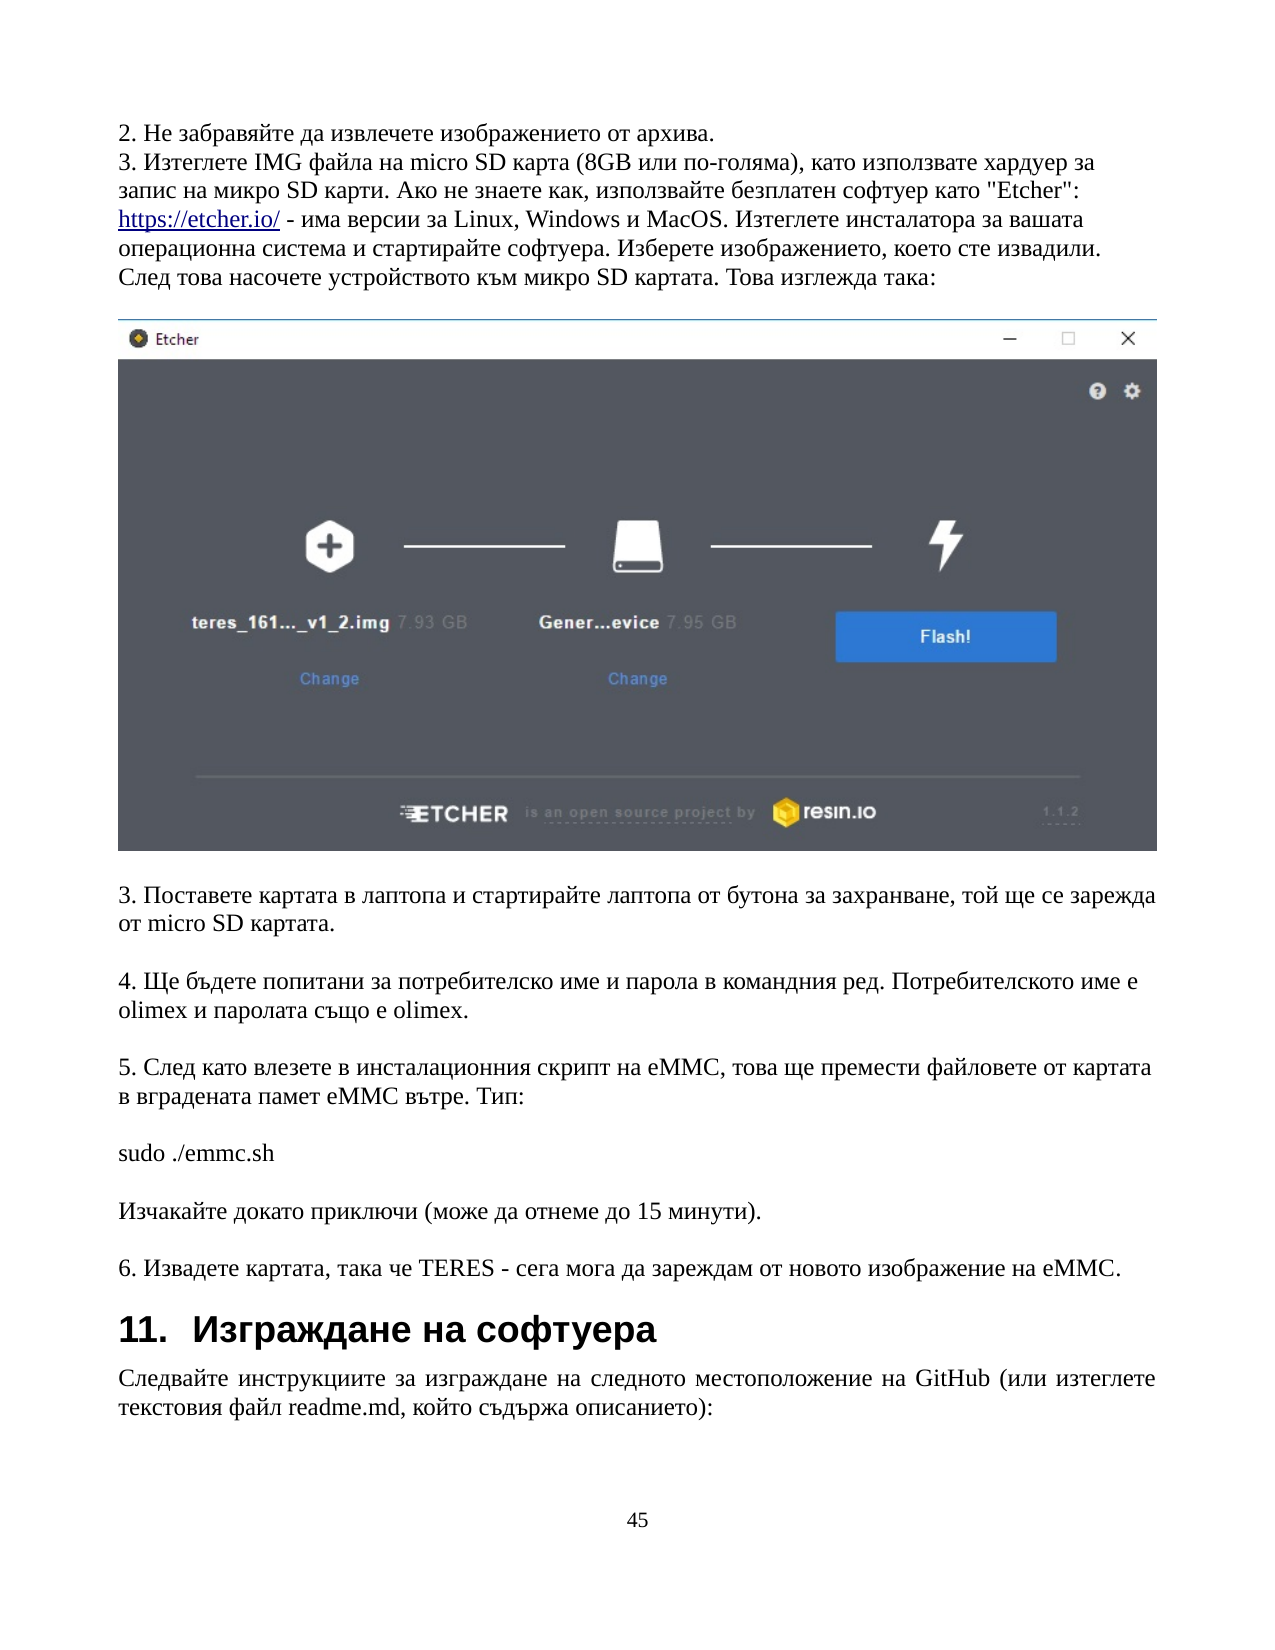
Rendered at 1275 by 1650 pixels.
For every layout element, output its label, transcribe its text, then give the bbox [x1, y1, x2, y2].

text 3. Поставете картата в лаптопа и стартирайте лаптопа от бутона за захранване, той ще се зарежда от micro SD картата. 4. Ще бъдете попитани за потребителско име и парола в командния ред. Потребителското име е olimex и паролата също е olimex. 5. След като влезете в инсталационния скрипт на eMMC, това ще премести файловете от картата в вградената памет eMMC вътре. Тип: sudo ./emmc.sh Изчакайте докато приключи (може да отнеме до 15 минути). 6. Извадете картата, така че TERES - сега мога да зареждам от новото изображение на eMMC. [118, 880, 1157, 1282]
subtitle Изграждане на софтуера [118, 1307, 1157, 1350]
text Следвайте инструкциите за изграждане на следното местоположение на GitHub (или изтеглете текстовия файл readme.md, който съдържа описанието): [118, 1363, 1157, 1420]
picture [118, 319, 1157, 851]
text 2. Не забравяйте да извлечете изображението от архива. 3. Изтеглете IMG файла на micro SD карта (8GB или по-голяма), като използвате хардуер за запис на микро SD карти. Ако не знаете как, използвайте безплатен софтуер като "Etcher": https://etcher.io/ - има версии за Linux, Windows и MacOS. Изтеглете инсталатора за вашата операционна система и стартирайте софтуера. Изберете изображението, което сте извадили. След това насочете устройството към микро SD картата. Това изглежда така: [118, 118, 1157, 291]
